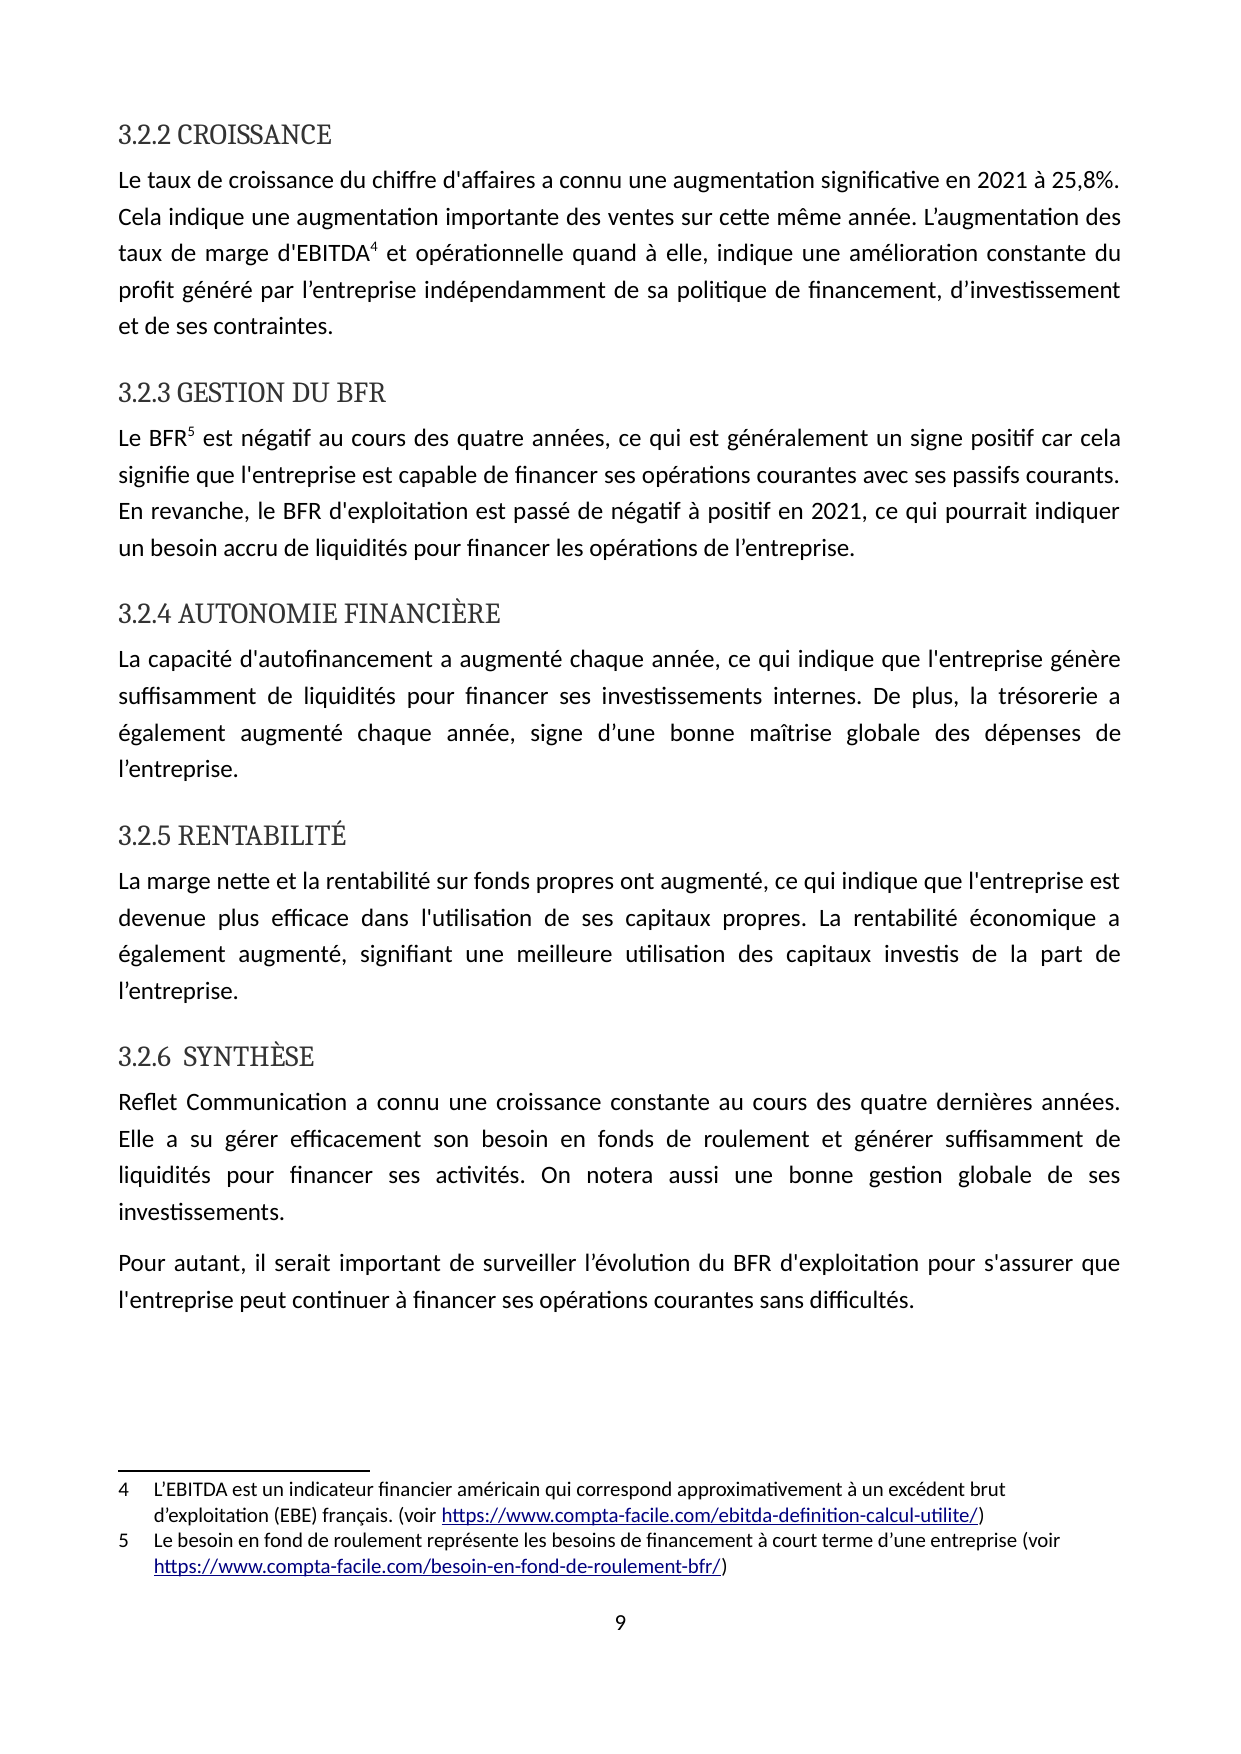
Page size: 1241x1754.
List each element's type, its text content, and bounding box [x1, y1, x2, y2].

text La marge nette et la rentabilité sur fonds propres ont augmenté, ce qui indique que l'entreprise est devenue plus efficace dans l'utilisation de ses capitaux propres. La rentabilité économique a également augmenté, signifiant une meilleure utilisation des capitaux investis de la part de l’entreprise. [118, 865, 1122, 1005]
text Le taux de croissance du chiffre d'affaires a connu une augmentation significative en 2021 à 25,8%. Cela indique une augmentation importante des ventes sur cette même année. L’augmentation des taux de marge d'EBITDA et opérationnelle quand à elle, indique une amélioration constante du profit généré par l’entreprise indépendamment de sa politique de financement, d’investissement et de ses contraintes. [118, 164, 1122, 341]
text Reflet Communication a connu une croissance constante au cours des quatre dernières années. Elle a su gérer efficacement son besoin en fonds de roulement et générer suffisamment de liquidités pour financer ses activités. On notera aussi une bonne gestion globale de ses investissements. [118, 1087, 1122, 1227]
subtitle 3.2.6 Synthèse [118, 1041, 1122, 1074]
subtitle 3.2.5 Rentabilité [118, 819, 1122, 853]
text Pour autant, il serait important de surveiller l’évolution du BFR d'exploitation pour s'assurer que l'entreprise peut continuer à financer ses opérations courantes sans difficultés. [118, 1247, 1122, 1314]
text La capacité d'autofinancement a augmenté chaque année, ce qui indique que l'entreprise génère suffisamment de liquidités pour financer ses investissements internes. De plus, la trésorerie a également augmenté chaque année, signe d’une bonne maîtrise globale des dépenses de l’entreprise. [118, 644, 1122, 784]
text Le besoin en fond de roulement représente les besoins de financement à court terme d’une entreprise (voir https://www.compta-facile.com/besoin-en-fond-de-roulement-bfr/) [118, 1527, 1122, 1578]
text L’EBITDA est un indicateur financier américain qui correspond approximativement à un excédent brut d’exploitation (EBE) français. (voir https://www.compta-facile.com/ebitda-definition-calcul-utilite/) [118, 1477, 1122, 1527]
subtitle 3.2.4 Autonomie Financière [118, 598, 1122, 631]
subtitle 3.2.2 Croissance [118, 118, 1122, 152]
text Le BFR est négatif au cours des quatre années, ce qui est généralement un signe positif car cela signifie que l'entreprise est capable de financer ses opérations courantes avec ses passifs courants. En revanche, le BFR d'exploitation est passé de négatif à positif en 2021, ce qui pourrait indiquer un besoin accru de liquidités pour financer les opérations de l’entreprise. [118, 422, 1122, 562]
subtitle 3.2.3 Gestion du BFR [118, 376, 1122, 410]
